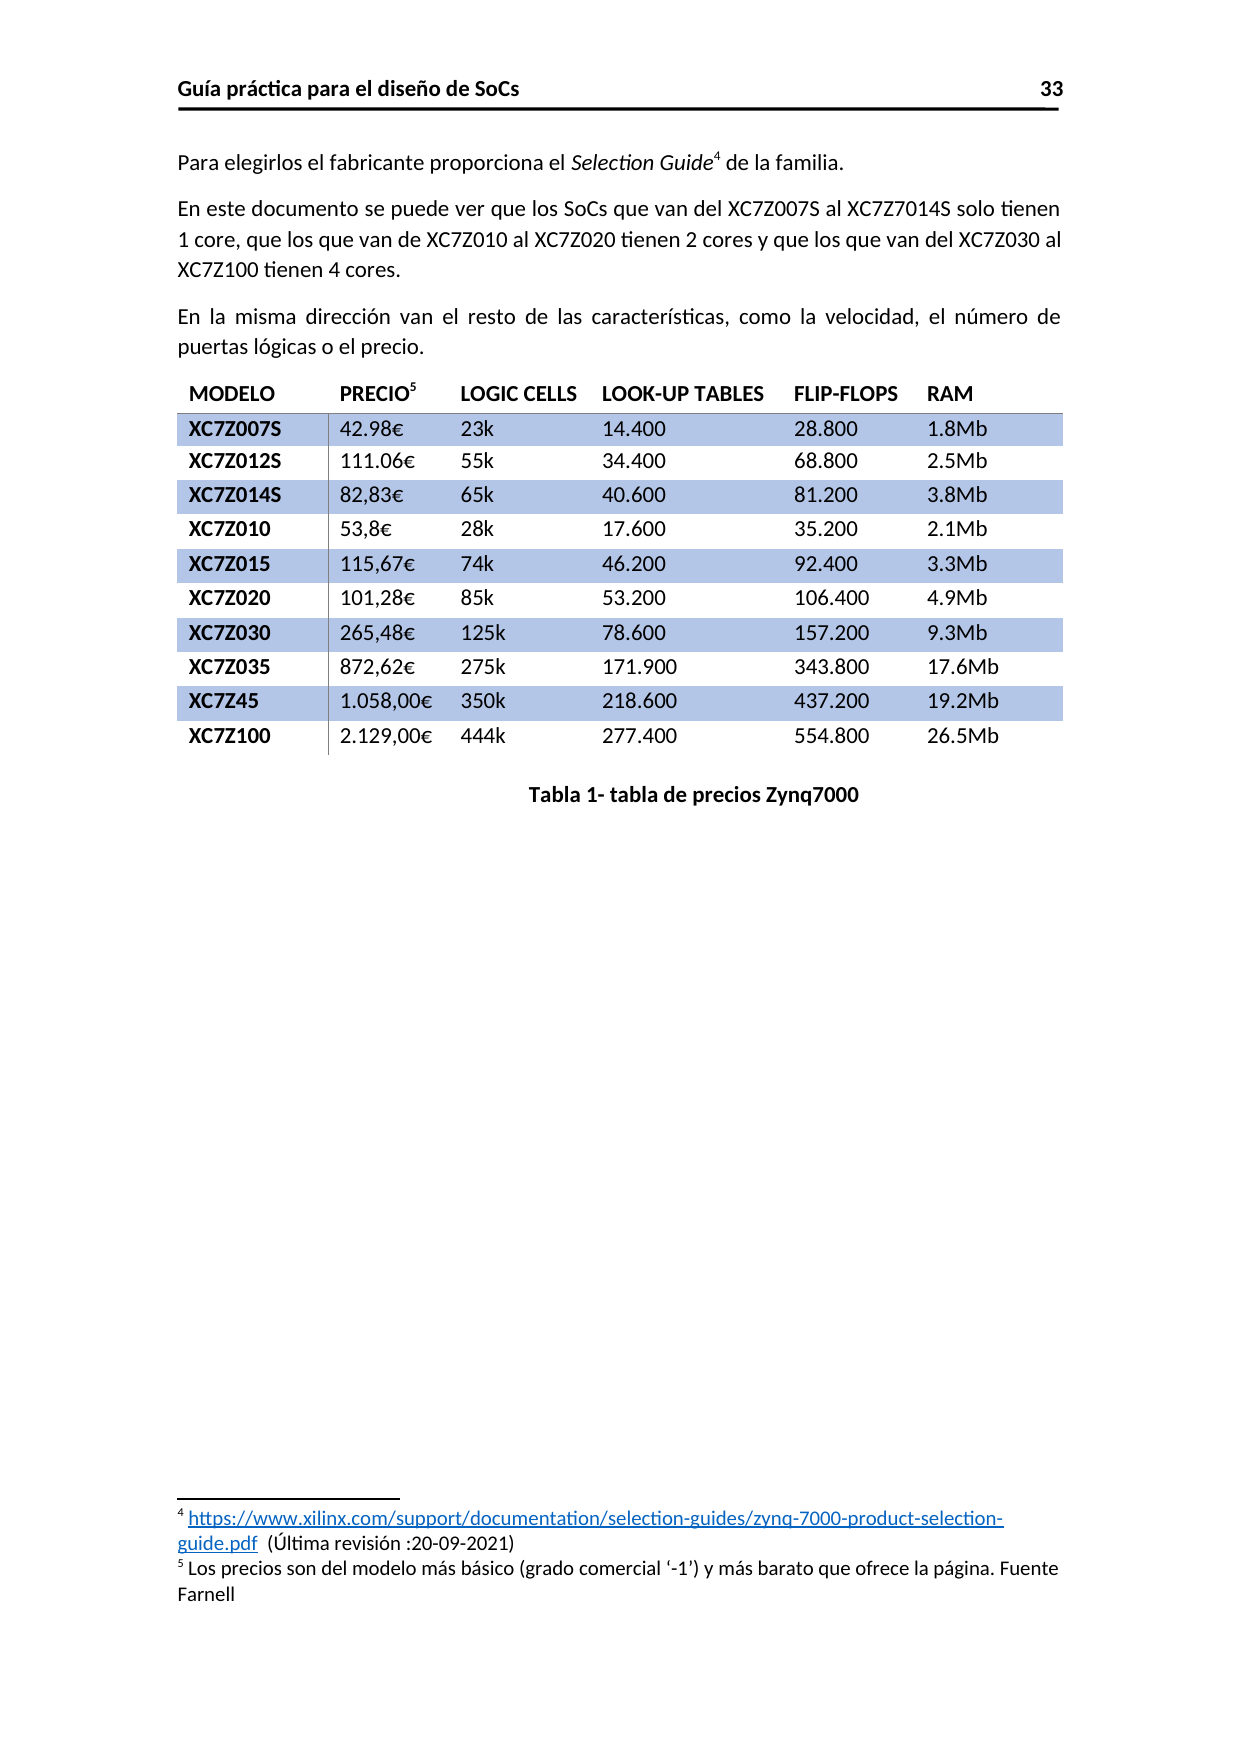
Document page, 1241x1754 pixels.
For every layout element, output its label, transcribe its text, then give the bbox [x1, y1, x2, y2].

table_cell 343.800 [783, 652, 916, 686]
table_cell xc7z020 [177, 583, 328, 618]
table_cell 42.98€ [329, 414, 449, 446]
table_cell xc7z035 [177, 652, 328, 686]
table_header Precio [328, 379, 449, 413]
table_cell 157.200 [783, 618, 916, 652]
table_cell 85k [449, 583, 591, 618]
table_cell 65k [449, 480, 591, 514]
table_cell 111.06€ [329, 446, 449, 480]
table_cell 28.800 [783, 414, 916, 446]
table_header RAM [916, 379, 1063, 413]
table_cell xc7z007s [177, 414, 328, 446]
table_cell 265,48€ [329, 618, 449, 652]
table_cell 275k [449, 652, 591, 686]
table_cell 53.200 [591, 583, 783, 618]
table_cell 23k [449, 414, 591, 446]
table_cell xc7z010 [177, 515, 328, 549]
table_cell 55k [449, 446, 591, 480]
table_cell 277.400 [591, 721, 783, 755]
table_cell 2.5Mb [916, 446, 1063, 480]
table_cell 3.8Mb [916, 480, 1063, 514]
table_header flip-flops [783, 379, 916, 413]
table_cell 2.1Mb [916, 515, 1063, 549]
table_cell xc7z100 [177, 721, 328, 755]
table_cell 14.400 [591, 414, 783, 446]
table_cell 171.900 [591, 652, 783, 686]
table_cell 1.8Mb [916, 414, 1063, 446]
table_cell 82,83€ [329, 480, 449, 514]
table_cell 9.3Mb [916, 618, 1063, 652]
text Tabla 1- tabla de precios Zynq7000 [177, 780, 1063, 808]
table_cell 78.600 [591, 618, 783, 652]
table_cell 350k [449, 686, 591, 721]
text https://www.xilinx.com/support/documentation/selection-guides/zynq-7000-product-selection-guide.pdf (Última revisión :20-09-2021) [177, 1505, 1063, 1556]
table_cell 106.400 [783, 583, 916, 618]
table_cell 17.600 [591, 515, 783, 549]
table_cell 437.200 [783, 686, 916, 721]
table_cell 74k [449, 549, 591, 583]
table_cell 3.3Mb [916, 549, 1063, 583]
table_header look-up tables [591, 379, 783, 413]
table_cell 115,67€ [329, 549, 449, 583]
table_cell 17.6Mb [916, 652, 1063, 686]
table_cell 92.400 [783, 549, 916, 583]
table_cell 53,8€ [329, 515, 449, 549]
table_header Logic cells [449, 379, 591, 413]
table_cell 554.800 [783, 721, 916, 755]
table_cell 444k [449, 721, 591, 755]
table_cell 34.400 [591, 446, 783, 480]
table_cell xc7z030 [177, 618, 328, 652]
table_cell 81.200 [783, 480, 916, 514]
table_cell 872,62€ [329, 652, 449, 686]
table_cell 46.200 [591, 549, 783, 583]
table_cell xc7z015 [177, 549, 328, 583]
table_cell 125k [449, 618, 591, 652]
table_cell 68.800 [783, 446, 916, 480]
table_cell 28k [449, 515, 591, 549]
table_cell 26.5Mb [916, 721, 1063, 755]
table_cell 1.058,00€ [329, 686, 449, 721]
text En la misma dirección van el resto de las características, como la velocidad, el número de puertas lógicas o el precio. [177, 302, 1063, 360]
table_cell 4.9Mb [916, 583, 1063, 618]
table_cell 101,28€ [329, 583, 449, 618]
text Para elegirlos el fabricante proporciona el Selection Guide de la familia. [177, 148, 1063, 176]
table_cell xc7z45 [177, 686, 328, 721]
table_cell xc7z014s [177, 480, 328, 514]
table_header Modelo [177, 379, 328, 413]
table_cell 40.600 [591, 480, 783, 514]
table_cell 218.600 [591, 686, 783, 721]
table_cell 35.200 [783, 515, 916, 549]
text En este documento se puede ver que los SoCs que van del XC7Z007S al XC7Z7014S solo tienen 1 core, que los que van de XC7Z010 al XC7Z020 tienen 2 cores y que los que van del XC7Z030 al XC7Z100 tienen 4 cores. [177, 194, 1063, 283]
table_cell 19.2Mb [916, 686, 1063, 721]
table_cell xc7z012S [177, 446, 328, 480]
table_cell 2.129,00€ [329, 721, 449, 755]
